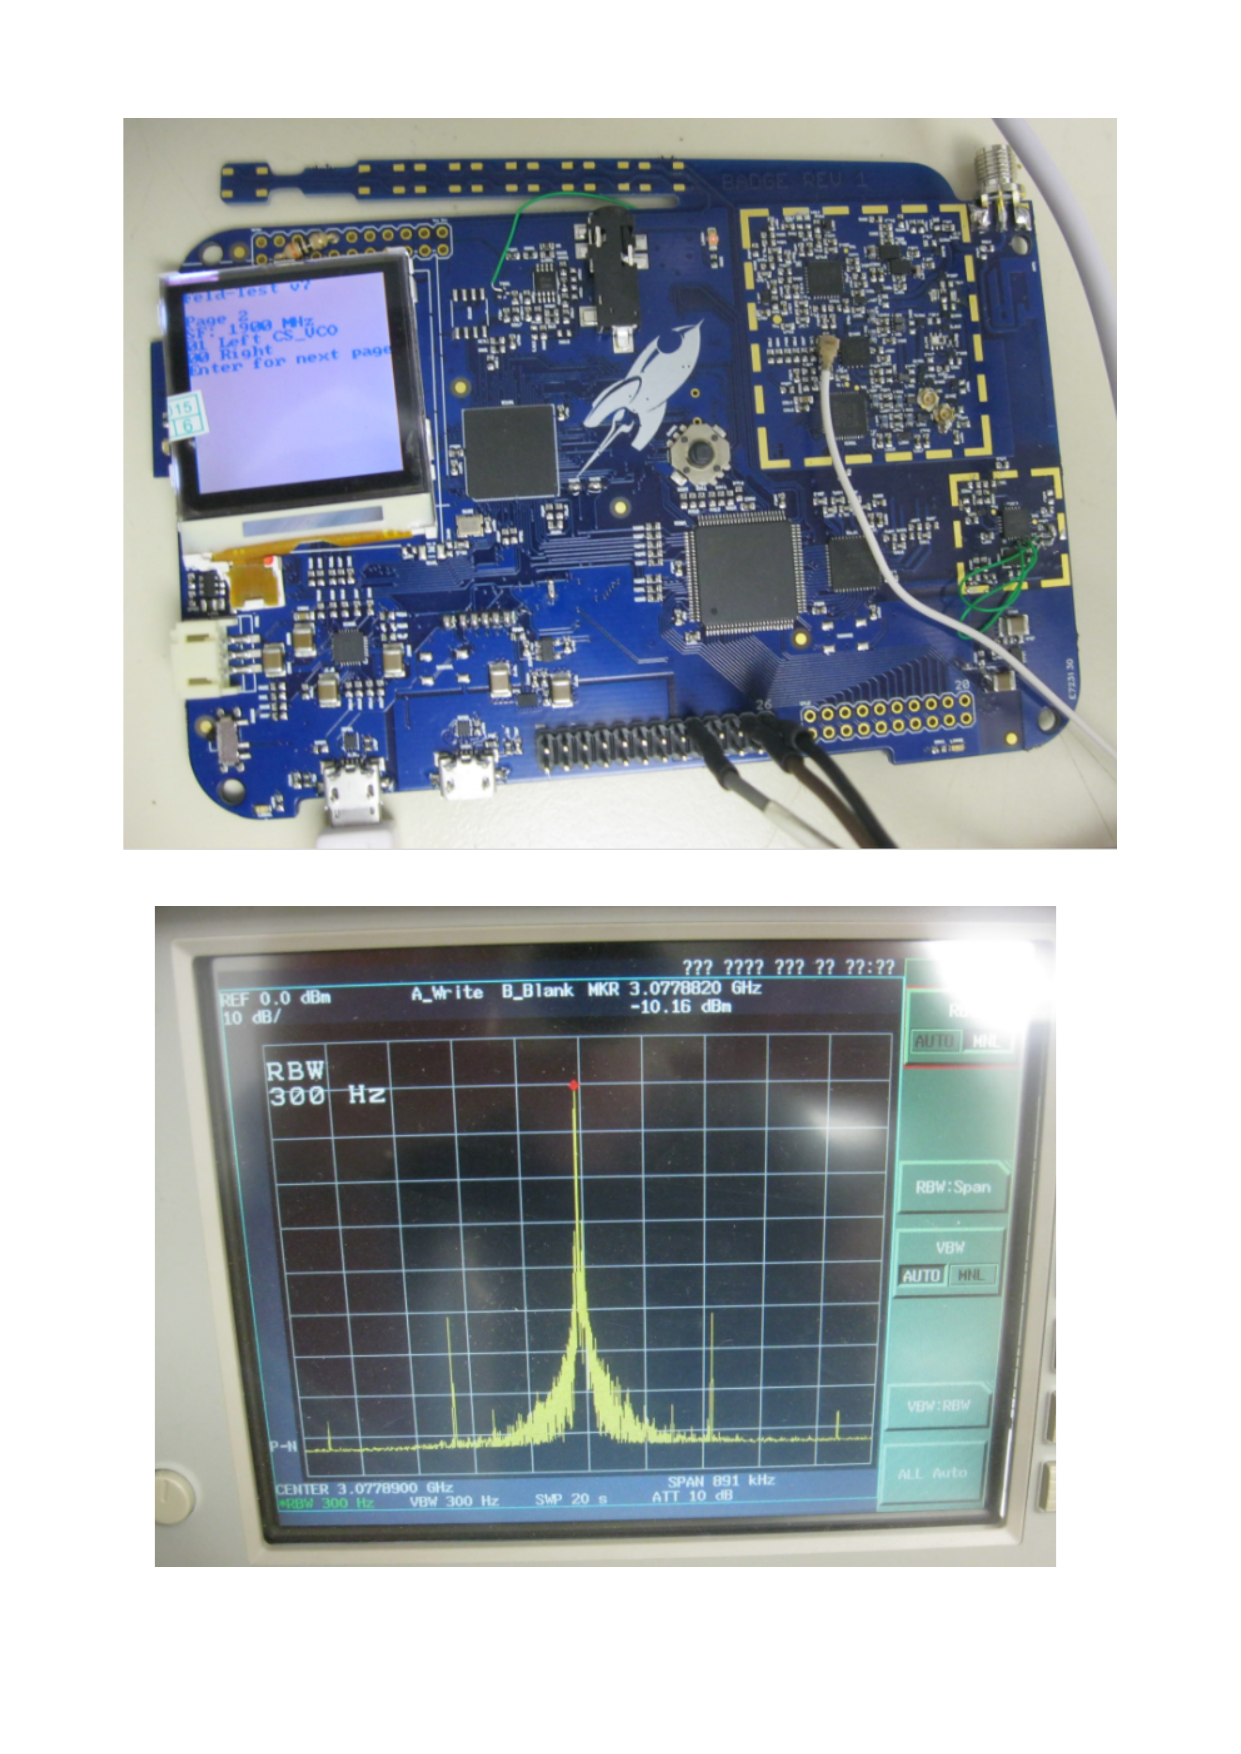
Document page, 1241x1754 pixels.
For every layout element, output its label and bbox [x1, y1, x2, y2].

picture [123, 118, 1117, 850]
picture [154, 906, 1057, 1567]
